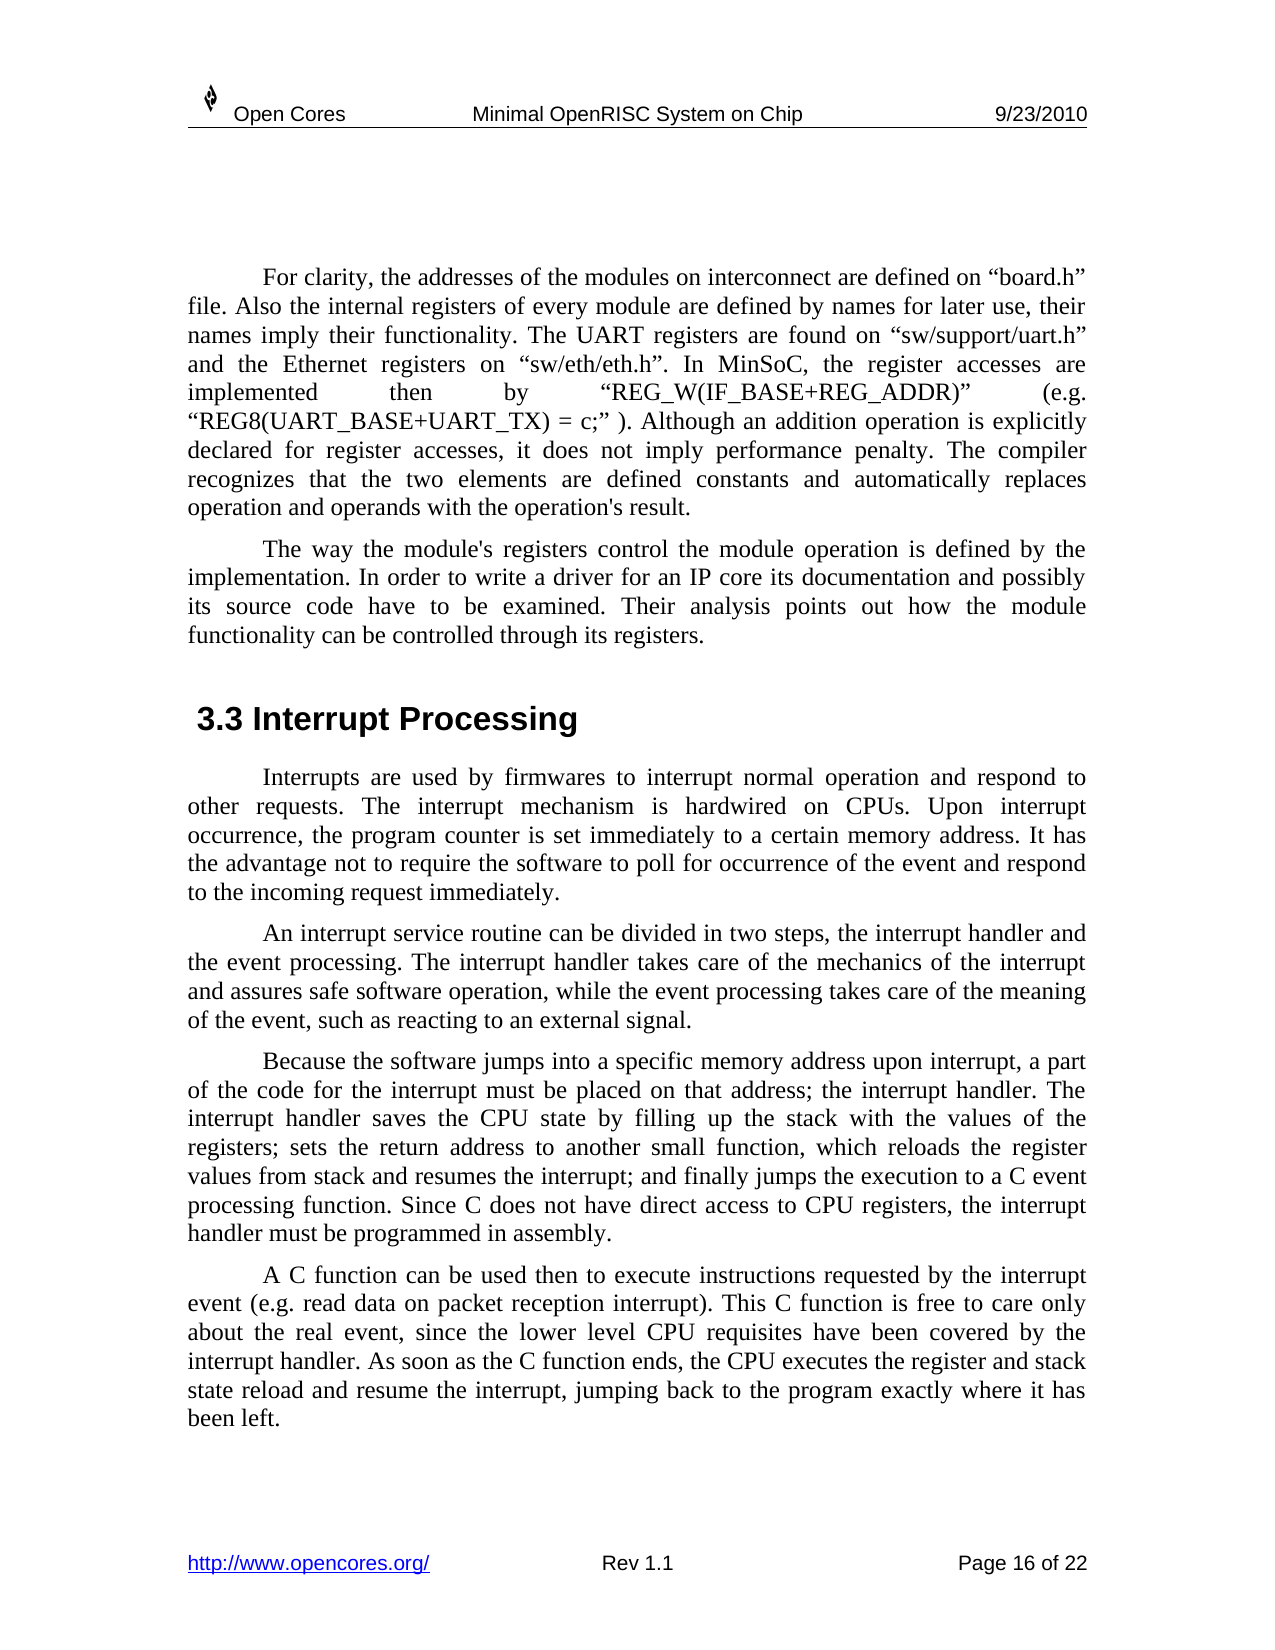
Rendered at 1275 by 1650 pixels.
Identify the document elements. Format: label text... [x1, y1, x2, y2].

subtitle Interrupt Processing [187, 699, 1087, 737]
text The way the module's registers control the module operation is defined by the implementation. In order to write a driver for an IP core its documentation and possibly its source code have to be examined. Their analysis points out how the module functionality can be controlled through its registers. [187, 534, 1087, 649]
text Because the software jumps into a specific memory address upon interrupt, a part of the code for the interrupt must be placed on that address; the interrupt handler. The interrupt handler saves the CPU state by filling up the stack with the values of the registers; sets the return address to another small function, which reloads the register values from stack and resumes the interrupt; and finally jumps the execution to a C event processing function. Since C does not have direct access to CPU registers, the interrupt handler must be programmed in assembly. [187, 1046, 1087, 1247]
text An interrupt service routine can be divided in two steps, the interrupt handler and the event processing. The interrupt handler takes care of the mechanics of the interrupt and assures safe software operation, while the event processing takes care of the meaning of the event, such as reacting to an external signal. [187, 918, 1087, 1033]
text For clarity, the addresses of the modules on interconnect are defined on “board.h” file. Also the internal registers of every module are defined by names for later use, their names imply their functionality. The UART registers are found on “sw/support/uart.h” and the Ethernet registers on “sw/eth/eth.h”. In MinSoC, the register accesses are implemented then by “REG_W(IF_BASE+REG_ADDR)” (e.g. “REG8(UART_BASE+UART_TX) = c;” ). Although an addition operation is explicitly declared for register accesses, it does not imply performance penalty. The compiler recognizes that the two elements are defined constants and automatically replaces operation and operands with the operation's result. [187, 262, 1087, 521]
text A C function can be used then to execute instructions requested by the interrupt event (e.g. read data on packet reception interrupt). This C function is free to care only about the real event, since the lower level CPU requisites have been covered by the interrupt handler. As soon as the C function ends, the CPU executes the register and stack state reload and resume the interrupt, jumping back to the program exactly where it has been left. [187, 1260, 1087, 1432]
text Interrupts are used by firmwares to interrupt normal operation and respond to other requests. The interrupt mechanism is hardwired on CPUs. Upon interrupt occurrence, the program counter is set immediately to a certain memory address. It has the advantage not to require the software to poll for occurrence of the event and respond to the incoming request immediately. [187, 762, 1087, 906]
